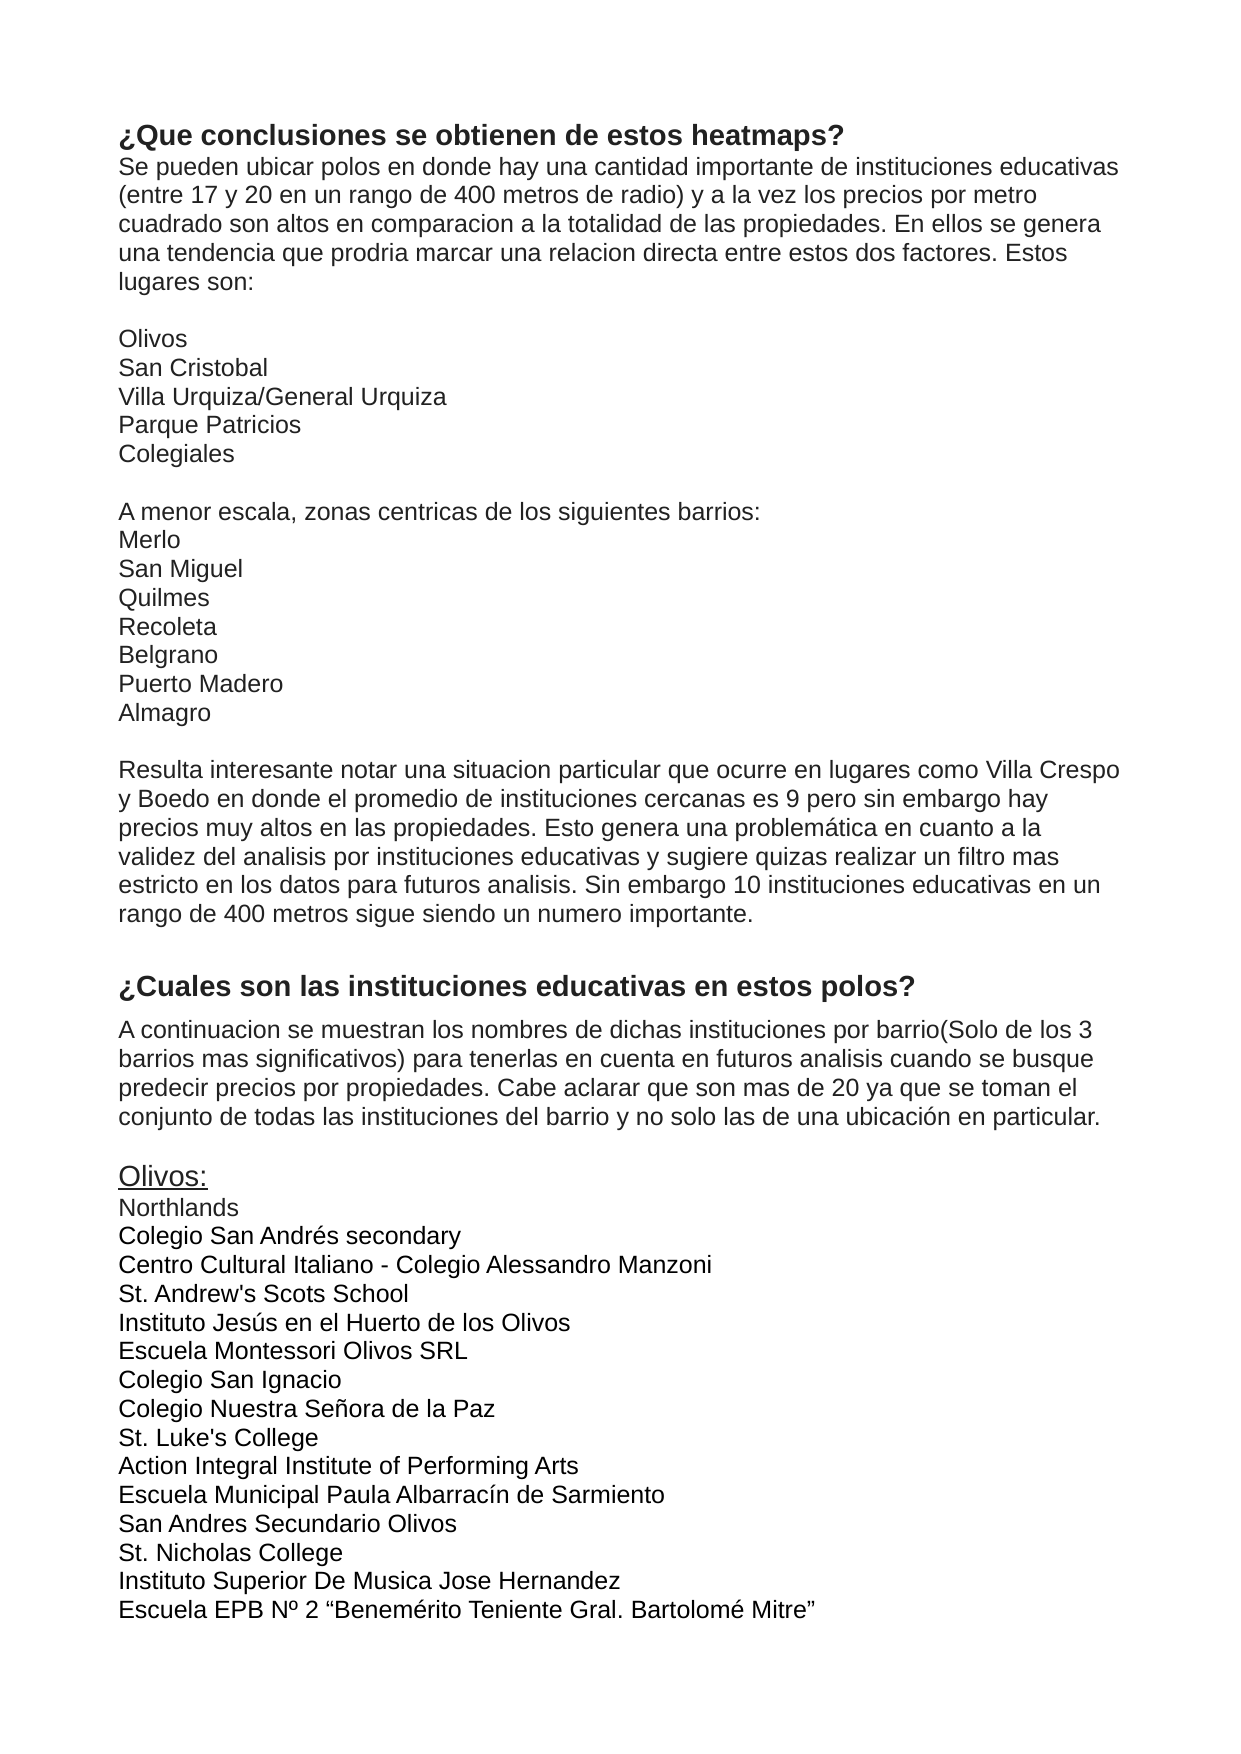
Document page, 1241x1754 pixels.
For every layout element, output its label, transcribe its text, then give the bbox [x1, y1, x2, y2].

text Instituto Jesús en el Huerto de los Olivos [118, 1307, 1122, 1336]
text A menor escala, zonas centricas de los siguientes barrios: [118, 497, 1122, 525]
text ¿Que conclusiones se obtienen de estos heatmaps? [118, 118, 1122, 152]
text Quilmes [118, 583, 1122, 612]
text Colegio San Andrés secondary [118, 1221, 1122, 1250]
text Villa Urquiza/General Urquiza [118, 382, 1122, 410]
text Parque Patricios [118, 410, 1122, 439]
text St. Luke's College [118, 1422, 1122, 1451]
text Colegio Nuestra Señora de la Paz [118, 1394, 1122, 1422]
text Escuela Municipal Paula Albarracín de Sarmiento [118, 1480, 1122, 1509]
subtitle ¿Cuales son las instituciones educativas en estos polos? [118, 969, 1122, 1003]
text Centro Cultural Italiano - Colegio Alessandro Manzoni [118, 1250, 1122, 1279]
text Almagro [118, 698, 1122, 727]
text Merlo [118, 525, 1122, 554]
text Recoleta [118, 612, 1122, 640]
text Action Integral Institute of Performing Arts [118, 1451, 1122, 1480]
text A continuacion se muestran los nombres de dichas instituciones por barrio(Solo de los 3 barrios mas significativos) para tenerlas en cuenta en futuros analisis cuando se busque predecir precios por propiedades. Cabe aclarar que son mas de 20 ya que se toman el conjunto de todas las instituciones del barrio y no solo las de una ubicación en particular. [118, 1015, 1122, 1130]
text San Miguel [118, 554, 1122, 583]
text Escuela EPB Nº 2 “Benemérito Teniente Gral. Bartolomé Mitre” [118, 1595, 1122, 1624]
text Colegio San Ignacio [118, 1365, 1122, 1394]
text San Cristobal [118, 353, 1122, 382]
text Belgrano [118, 640, 1122, 669]
text St. Nicholas College [118, 1537, 1122, 1566]
text St. Andrew's Scots School [118, 1279, 1122, 1307]
text San Andres Secundario Olivos [118, 1509, 1122, 1537]
text Puerto Madero [118, 669, 1122, 698]
text Northlands [118, 1192, 1122, 1221]
text Olivos: [118, 1159, 1122, 1192]
text Escuela Montessori Olivos SRL [118, 1336, 1122, 1365]
text Se pueden ubicar polos en donde hay una cantidad importante de instituciones educativas (entre 17 y 20 en un rango de 400 metros de radio) y a la vez los precios por metro cuadrado son altos en comparacion a la totalidad de las propiedades. En ellos se genera una tendencia que prodria marcar una relacion directa entre estos dos factores. Estos lugares son: [118, 152, 1122, 295]
text Olivos [118, 324, 1122, 353]
text Colegiales [118, 439, 1122, 468]
text Instituto Superior De Musica Jose Hernandez [118, 1566, 1122, 1595]
text Resulta interesante notar una situacion particular que ocurre en lugares como Villa Crespo y Boedo en donde el promedio de instituciones cercanas es 9 pero sin embargo hay precios muy altos en las propiedades. Esto genera una problemática en cuanto a la validez del analisis por instituciones educativas y sugiere quizas realizar un filtro mas estricto en los datos para futuros analisis. Sin embargo 10 instituciones educativas en un rango de 400 metros sigue siendo un numero importante. [118, 755, 1122, 928]
